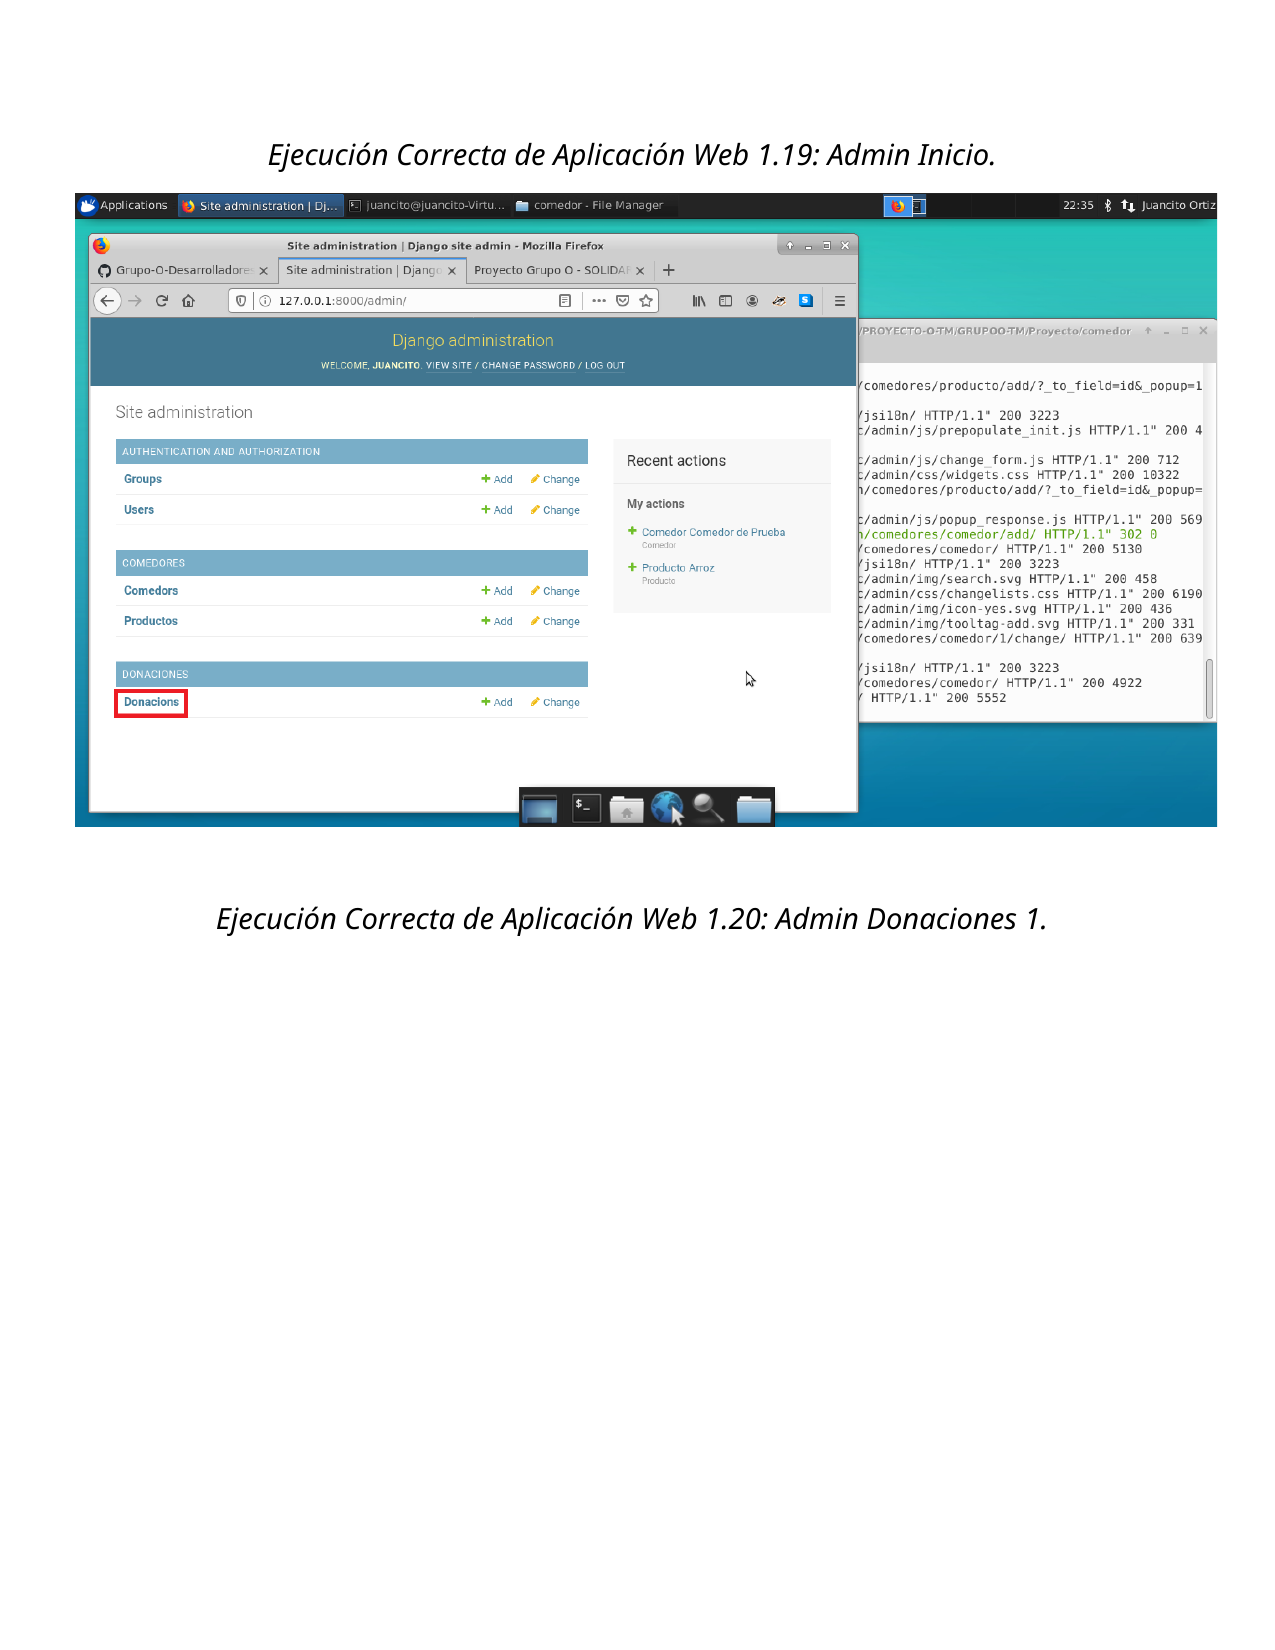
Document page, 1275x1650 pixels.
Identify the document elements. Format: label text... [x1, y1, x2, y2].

list Ejecución Correcta de Aplicación Web 1.20: Admin Donaciones 1. [75, 899, 1200, 938]
list Ejecución Correcta de Aplicación Web 1.19: Admin Inicio. [75, 134, 1200, 174]
